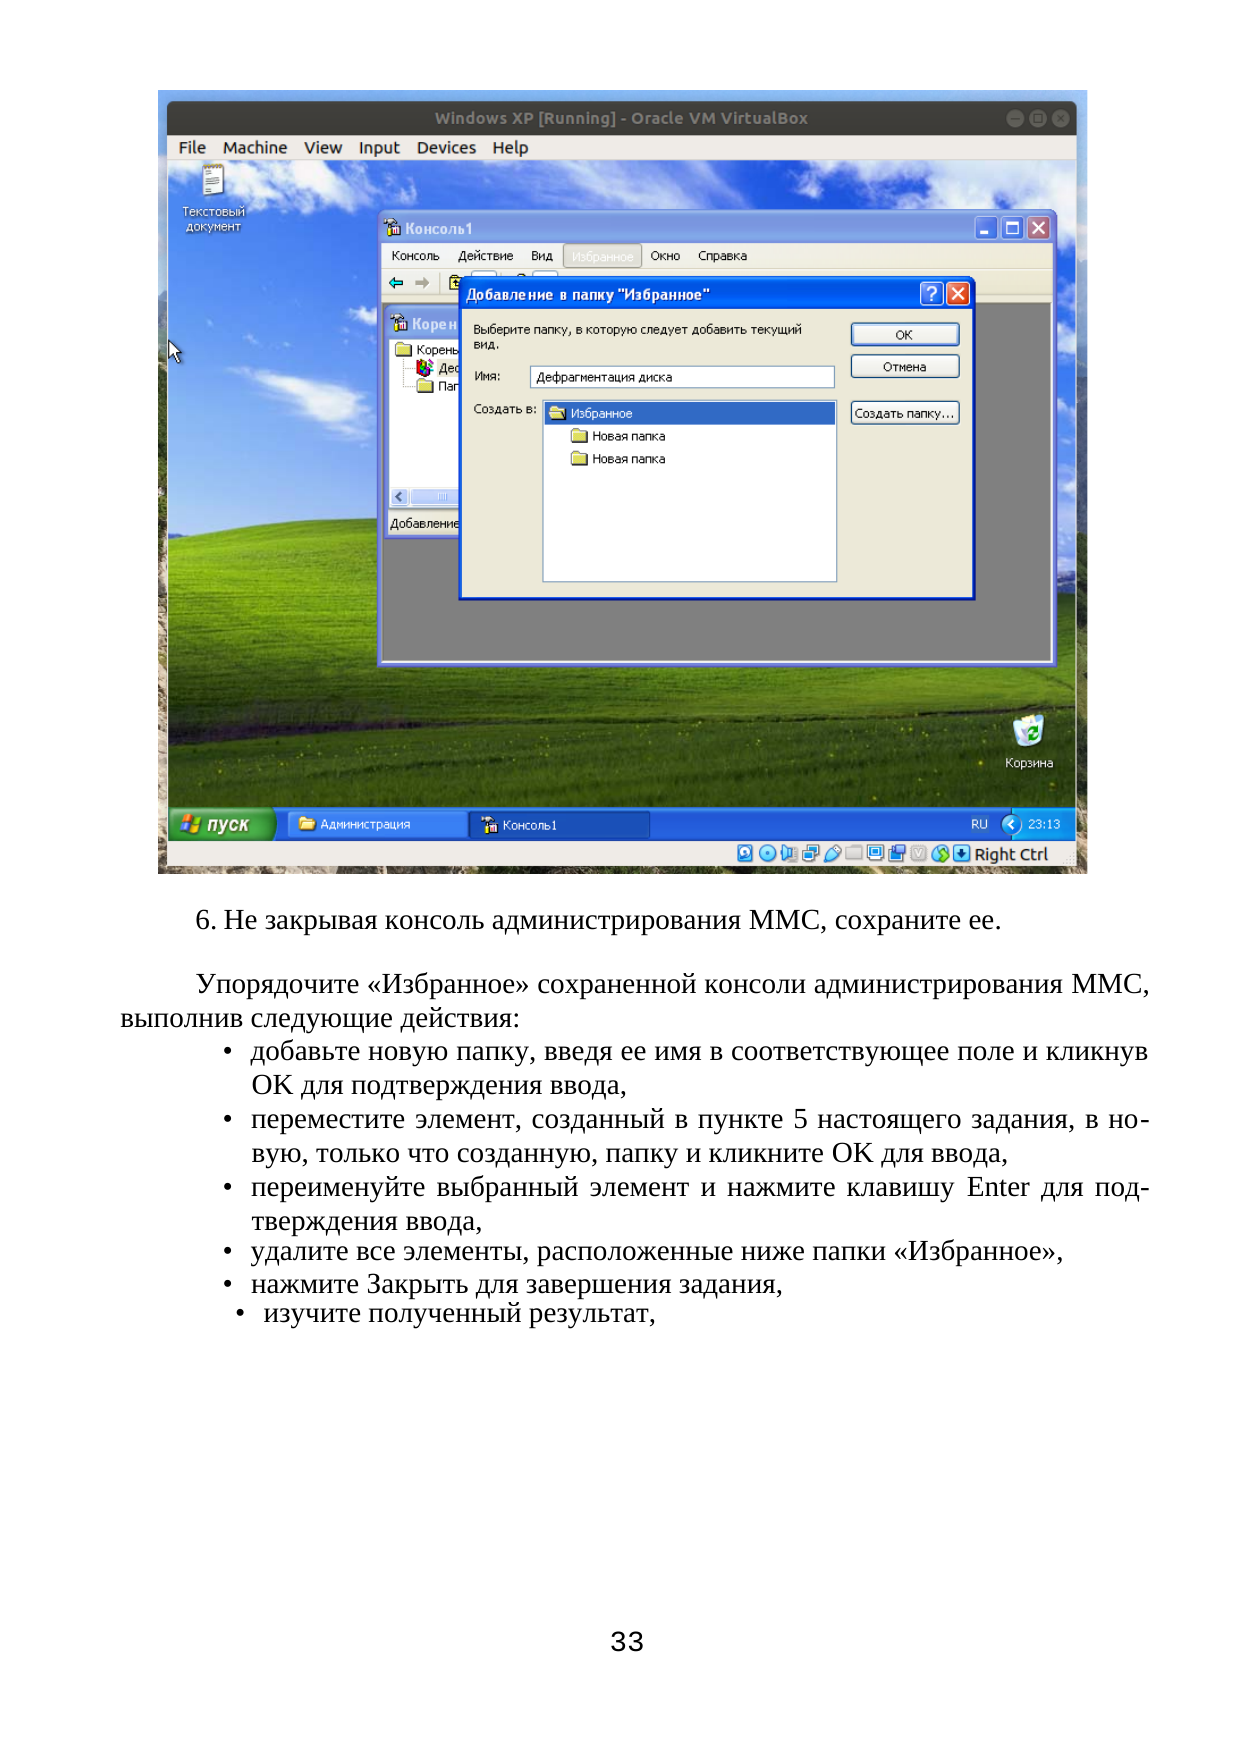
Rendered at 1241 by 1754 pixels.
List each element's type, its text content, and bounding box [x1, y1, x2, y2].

picture [158, 90, 1088, 874]
list добавьте новую папку, введя ее имя в соответствующее поле и кликнув OK для подтверждения ввода, [222, 1034, 1149, 1102]
list переименуйте выбранный элемент и нажмите клавишу Enter для под­тверждения ввода, [222, 1169, 1149, 1237]
list Не закрывая консоль администрирования MMC, сохраните ее. [120, 906, 1152, 935]
list изучите полученный результат, [235, 1299, 1152, 1328]
list удалите все элементы, расположенные ниже папки «Избранное», [222, 1237, 1152, 1267]
list нажмите Закрыть для завершения задания, [222, 1270, 1152, 1299]
text Упорядочите «Избранное» сохраненной консоли администрирования MMC, выполнив следующие действия: [120, 967, 1149, 1034]
list переместите элемент, созданный в пункте 5 настоящего задания, в но­вую, только что созданную, папку и кликните OK для ввода, [222, 1102, 1149, 1169]
